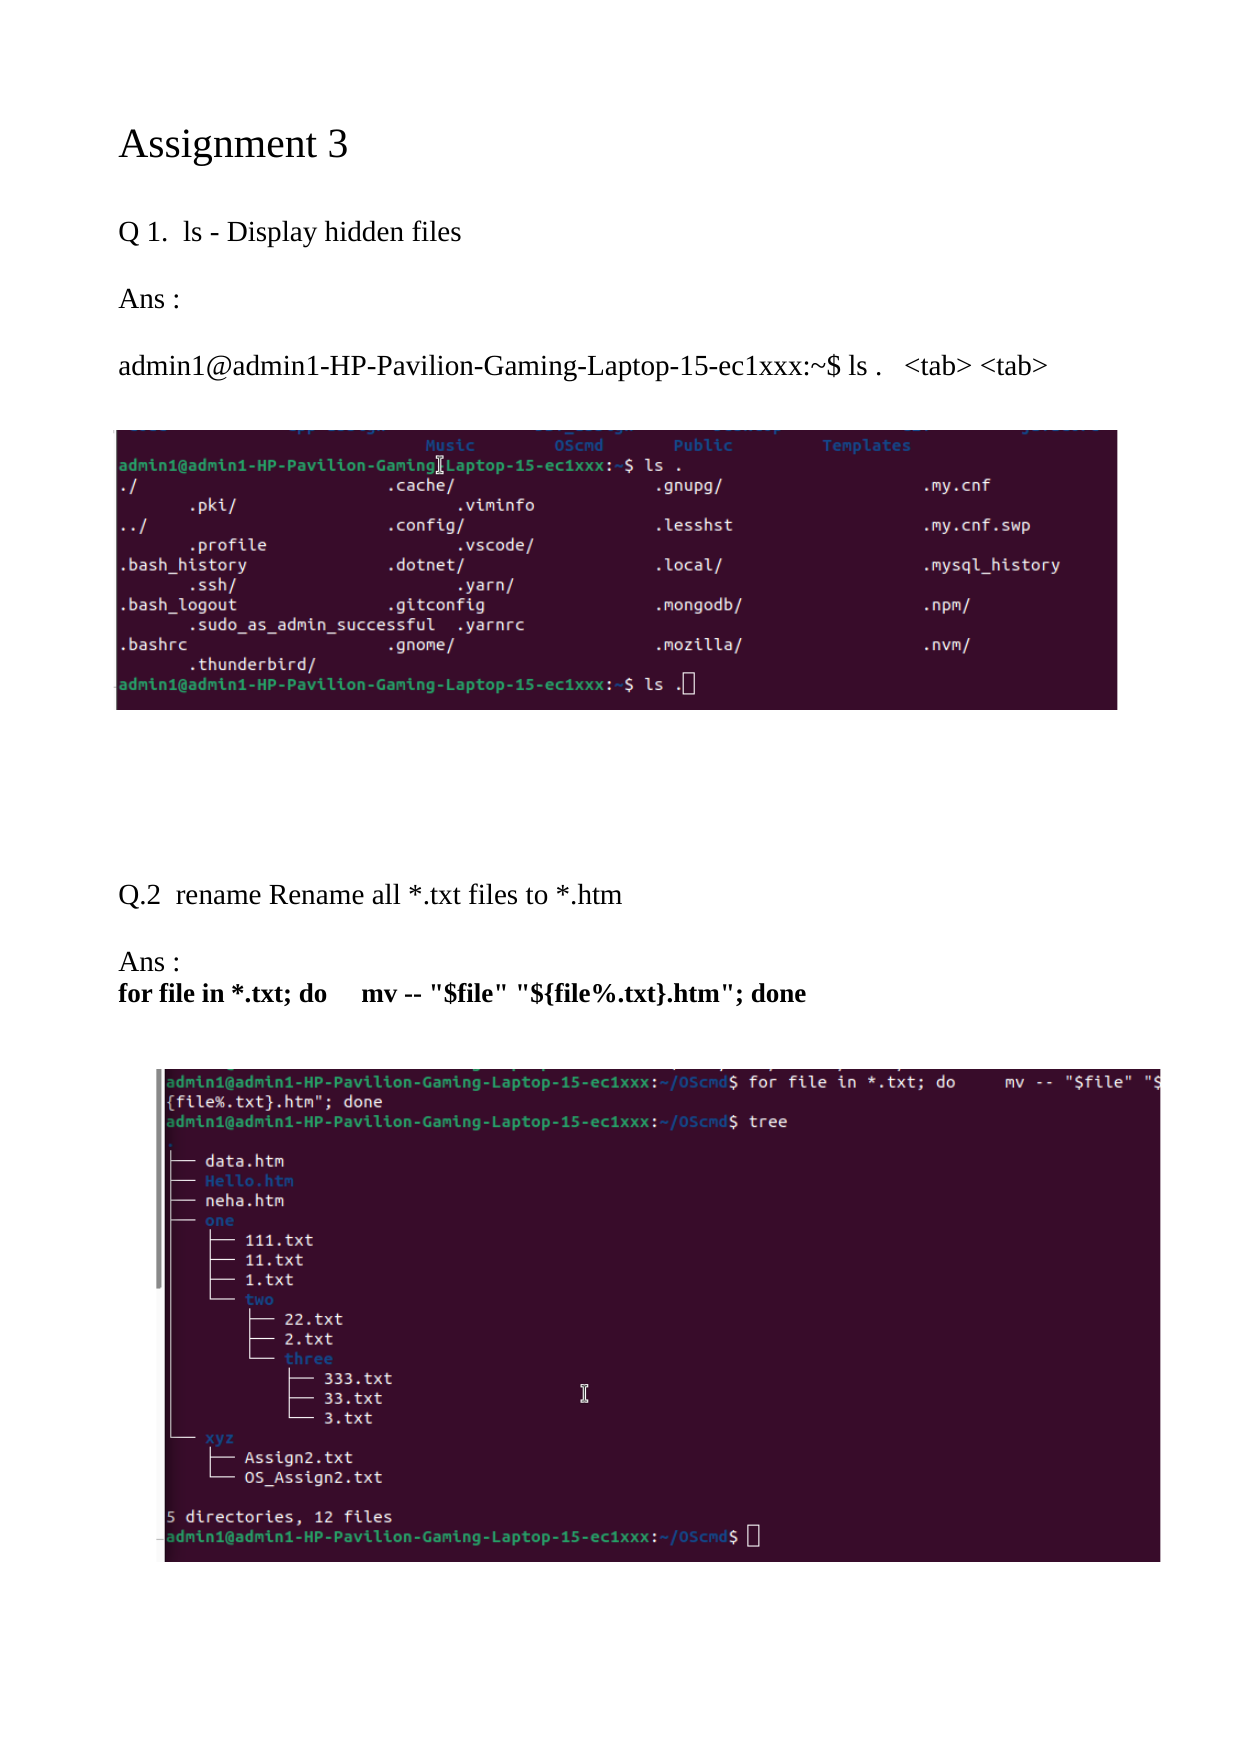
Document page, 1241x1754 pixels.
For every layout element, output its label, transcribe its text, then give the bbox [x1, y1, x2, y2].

text Ans : [118, 944, 1122, 978]
text admin1@admin1-HP-Pavilion-Gaming-Laptop-15-ec1xxx:~$ ls . <tab> <tab> [118, 348, 1122, 382]
text Ans : [118, 281, 1122, 314]
text Assignment 3 [118, 118, 1122, 166]
text Q.2 rename Rename all *.txt files to *.htm [118, 877, 1122, 911]
text for file in *.txt; do mv -- "$file" "${file%.txt}.htm"; done [118, 978, 1122, 1009]
text Q 1. ls - Display hidden files [118, 214, 1122, 247]
picture [113, 430, 1118, 710]
picture [156, 1069, 1161, 1562]
